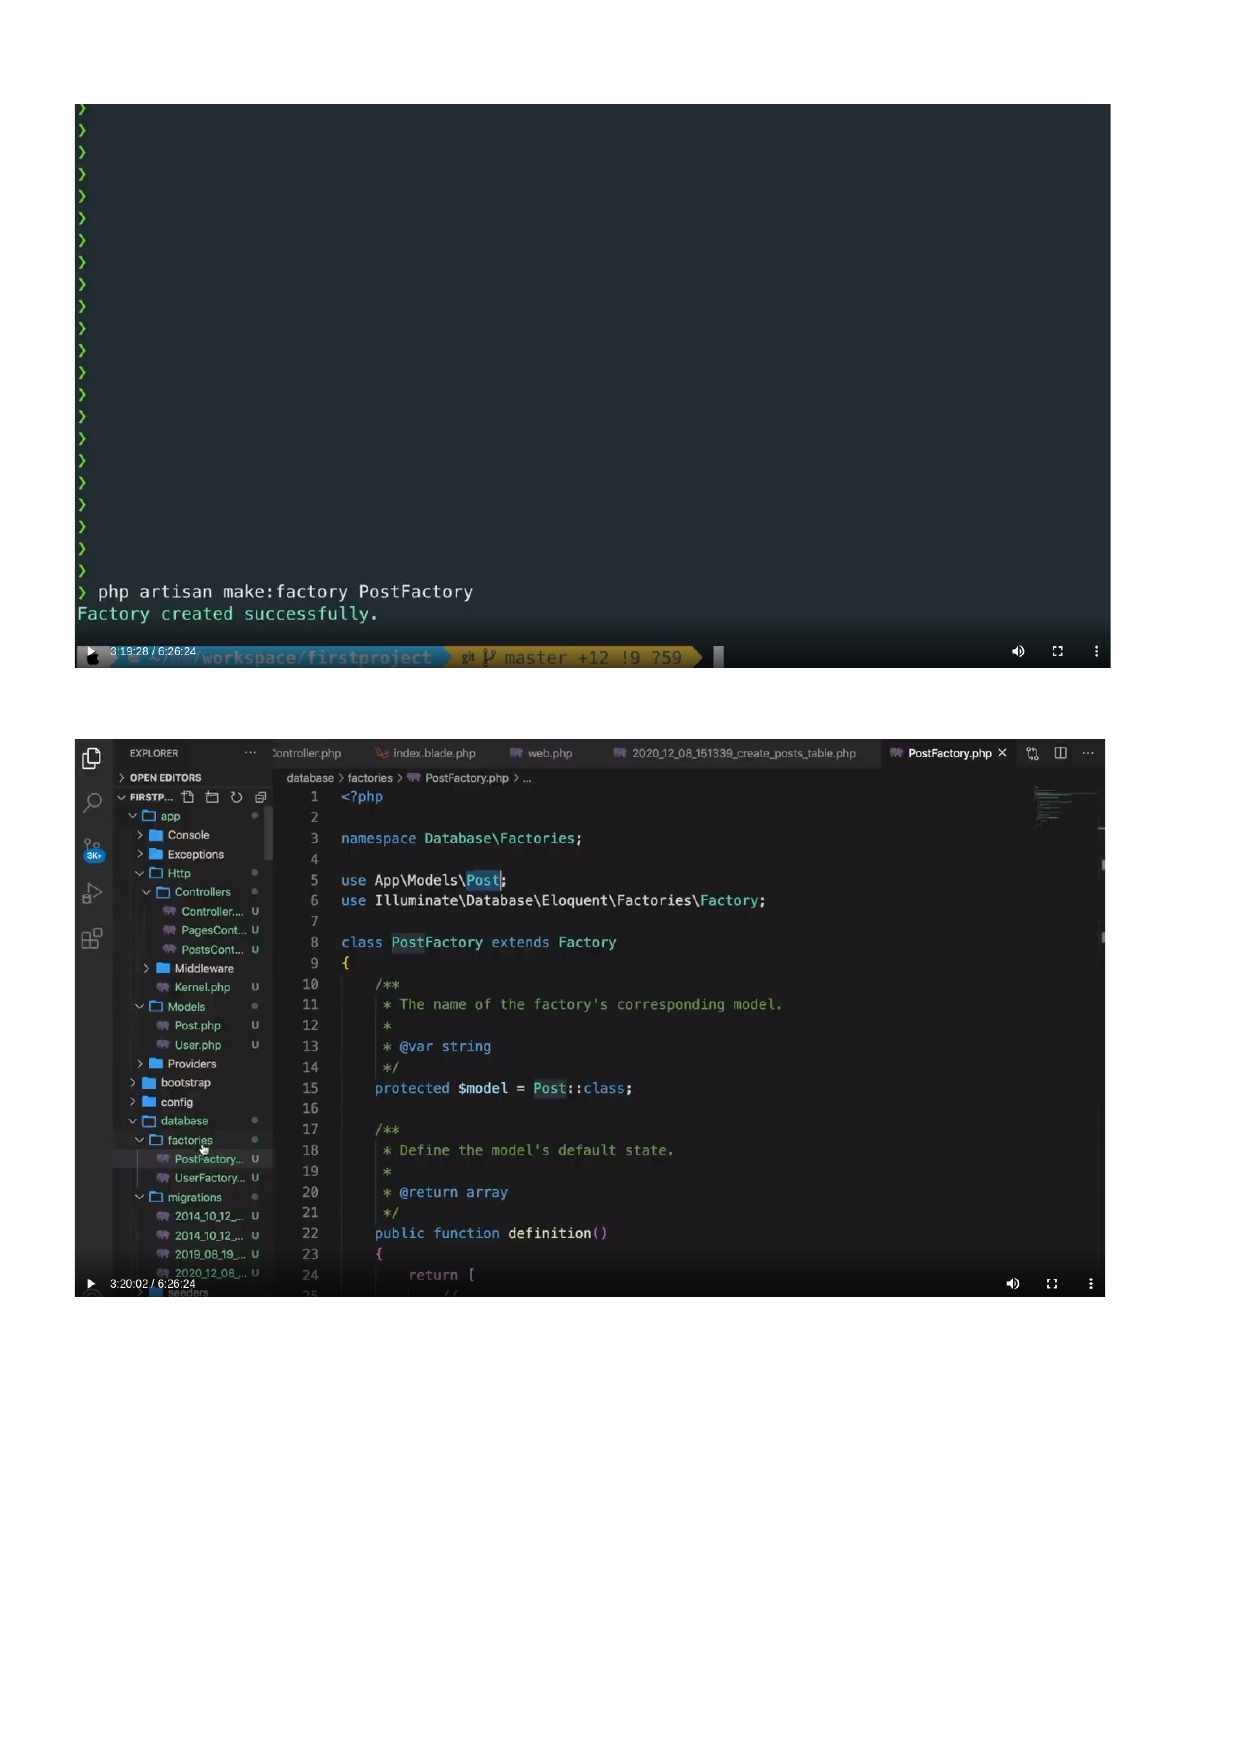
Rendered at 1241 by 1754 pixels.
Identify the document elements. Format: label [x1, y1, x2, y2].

picture [74, 739, 1106, 1297]
picture [74, 104, 1111, 668]
